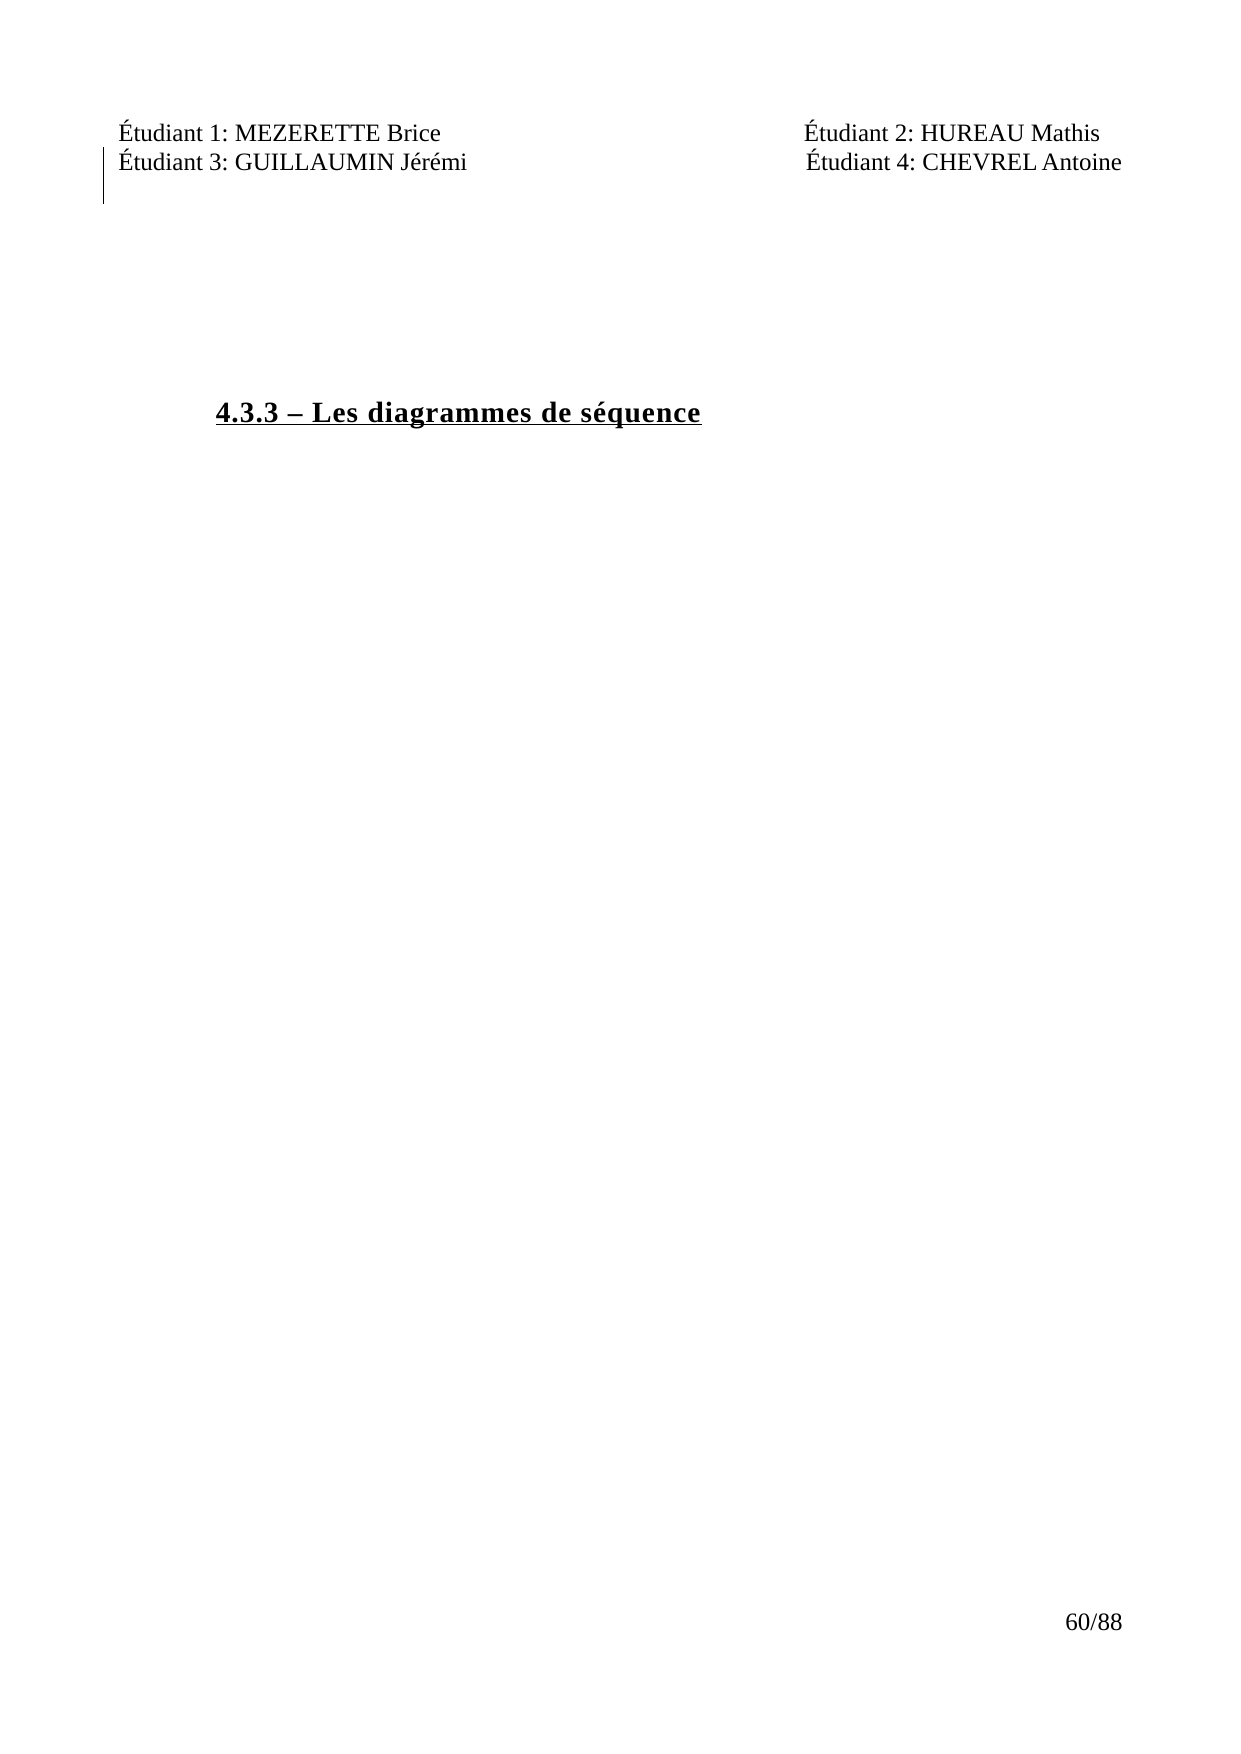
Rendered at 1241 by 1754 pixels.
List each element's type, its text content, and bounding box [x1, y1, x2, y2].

subtitle 4.3.3 – Les diagrammes de séquence [118, 395, 1122, 428]
